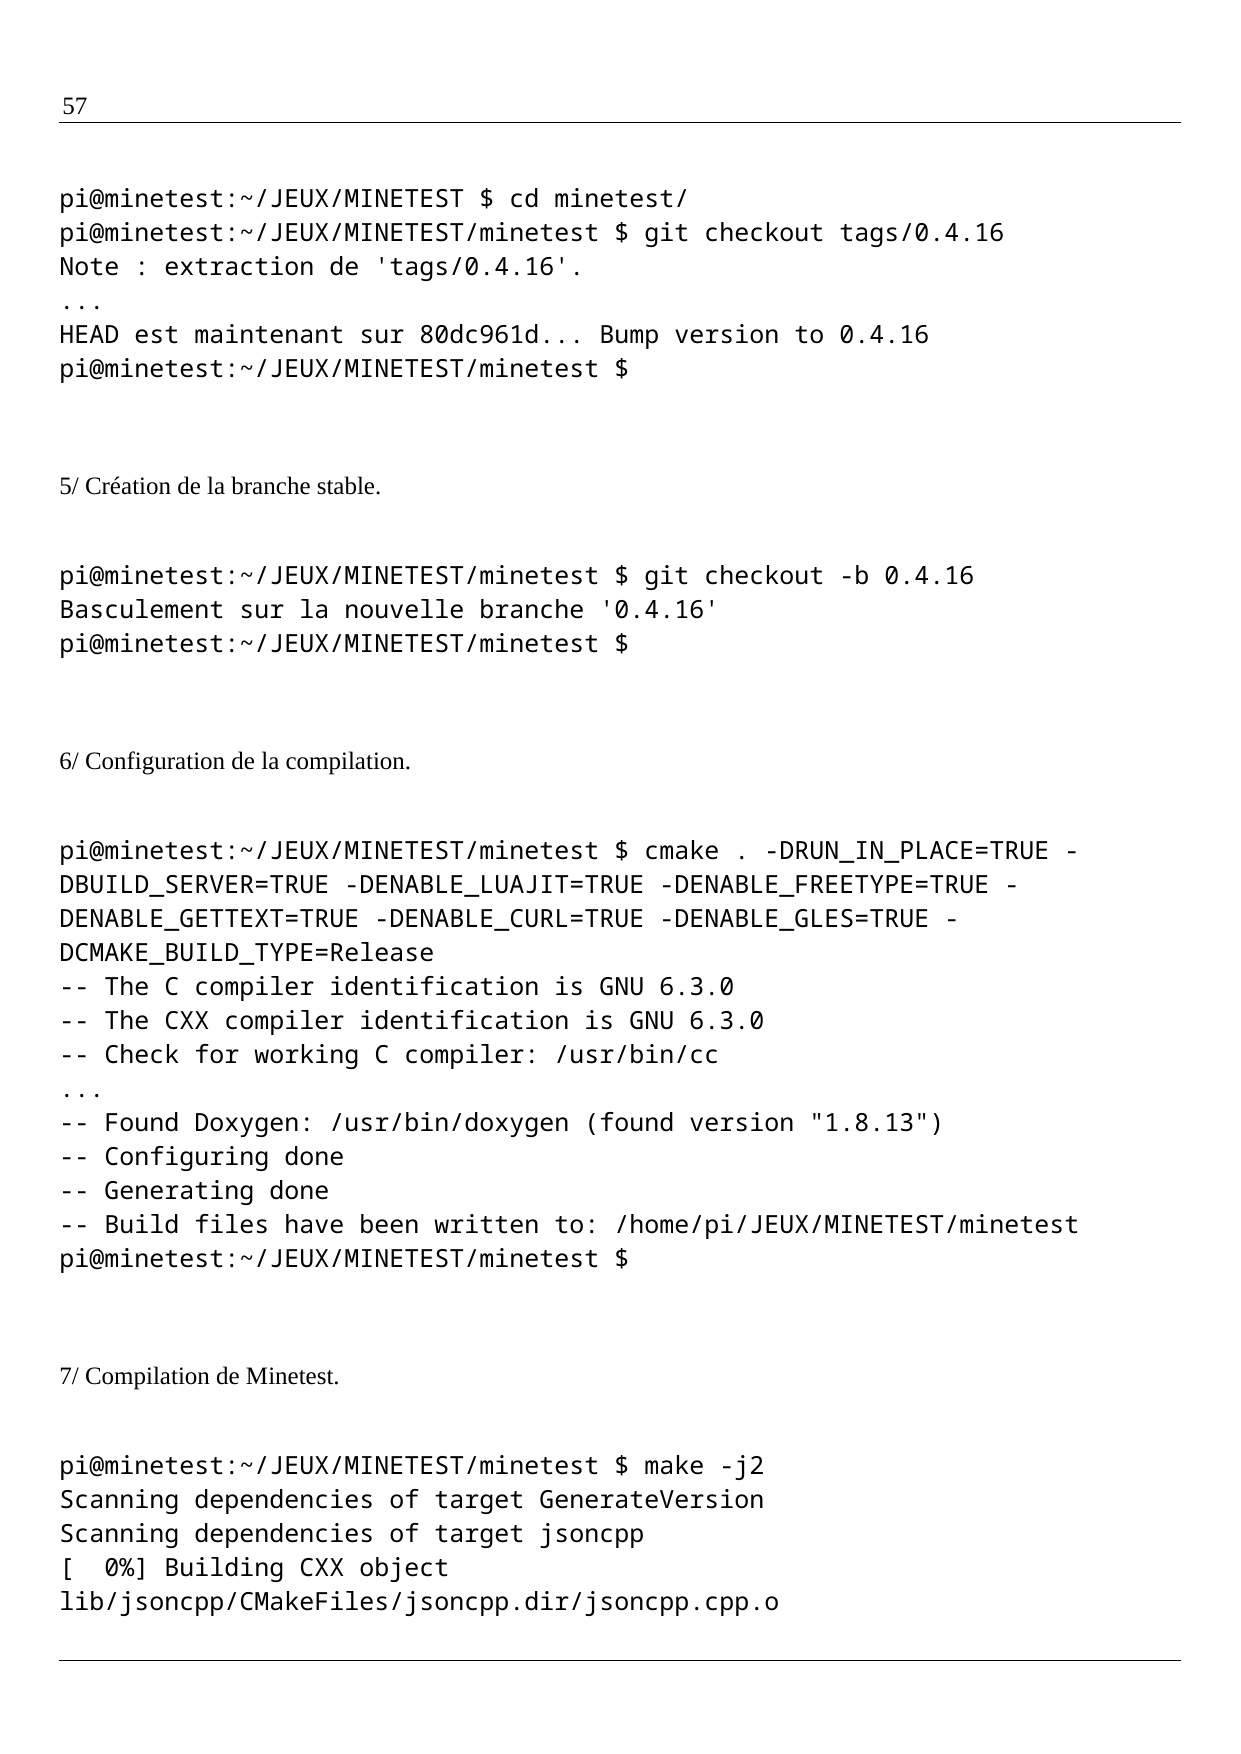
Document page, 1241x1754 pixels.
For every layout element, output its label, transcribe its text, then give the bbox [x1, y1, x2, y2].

text pi@minetest:~/JEUX/MINETEST/minetest $ make -j2 [59, 1448, 1181, 1482]
text -- Generating done [59, 1173, 1181, 1207]
text 5/ Création de la branche stable. [59, 471, 1181, 500]
text ... [59, 1071, 1181, 1105]
text Scanning dependencies of target jsoncpp [59, 1516, 1181, 1550]
text HEAD est maintenant sur 80dc961d... Bump version to 0.4.16 [59, 317, 1181, 351]
text [ 0%] Building CXX object lib/jsoncpp/CMakeFiles/jsoncpp.dir/jsoncpp.cpp.o [59, 1550, 1181, 1618]
text -- The CXX compiler identification is GNU 6.3.0 [59, 1003, 1181, 1037]
text pi@minetest:~/JEUX/MINETEST/minetest $ [59, 351, 1181, 385]
text Basculement sur la nouvelle branche '0.4.16' [59, 592, 1181, 626]
text 7/ Compilation de Minetest. [59, 1361, 1181, 1390]
text pi@minetest:~/JEUX/MINETEST/minetest $ git checkout -b 0.4.16 [59, 558, 1181, 592]
text -- Found Doxygen: /usr/bin/doxygen (found version "1.8.13") [59, 1105, 1181, 1139]
text Scanning dependencies of target GenerateVersion [59, 1482, 1181, 1516]
text pi@minetest:~/JEUX/MINETEST/minetest $ [59, 626, 1181, 660]
text pi@minetest:~/JEUX/MINETEST/minetest $ git checkout tags/0.4.16 [59, 215, 1181, 249]
text pi@minetest:~/JEUX/MINETEST/minetest $ cmake . -DRUN_IN_PLACE=TRUE -DBUILD_SERVER=TRUE -DENABLE_LUAJIT=TRUE -DENABLE_FREETYPE=TRUE -DENABLE_GETTEXT=TRUE -DENABLE_CURL=TRUE -DENABLE_GLES=TRUE -DCMAKE_BUILD_TYPE=Release [59, 832, 1181, 968]
text pi@minetest:~/JEUX/MINETEST/minetest $ [59, 1241, 1181, 1275]
text -- Check for working C compiler: /usr/bin/cc [59, 1037, 1181, 1071]
text -- Configuring done [59, 1139, 1181, 1173]
text 6/ Configuration de la compilation. [59, 746, 1181, 775]
text -- Build files have been written to: /home/pi/JEUX/MINETEST/minetest [59, 1207, 1181, 1241]
text Note : extraction de 'tags/0.4.16'. [59, 249, 1181, 283]
text -- The C compiler identification is GNU 6.3.0 [59, 968, 1181, 1003]
text pi@minetest:~/JEUX/MINETEST $ cd minetest/ [59, 181, 1181, 215]
text ... [59, 283, 1181, 317]
